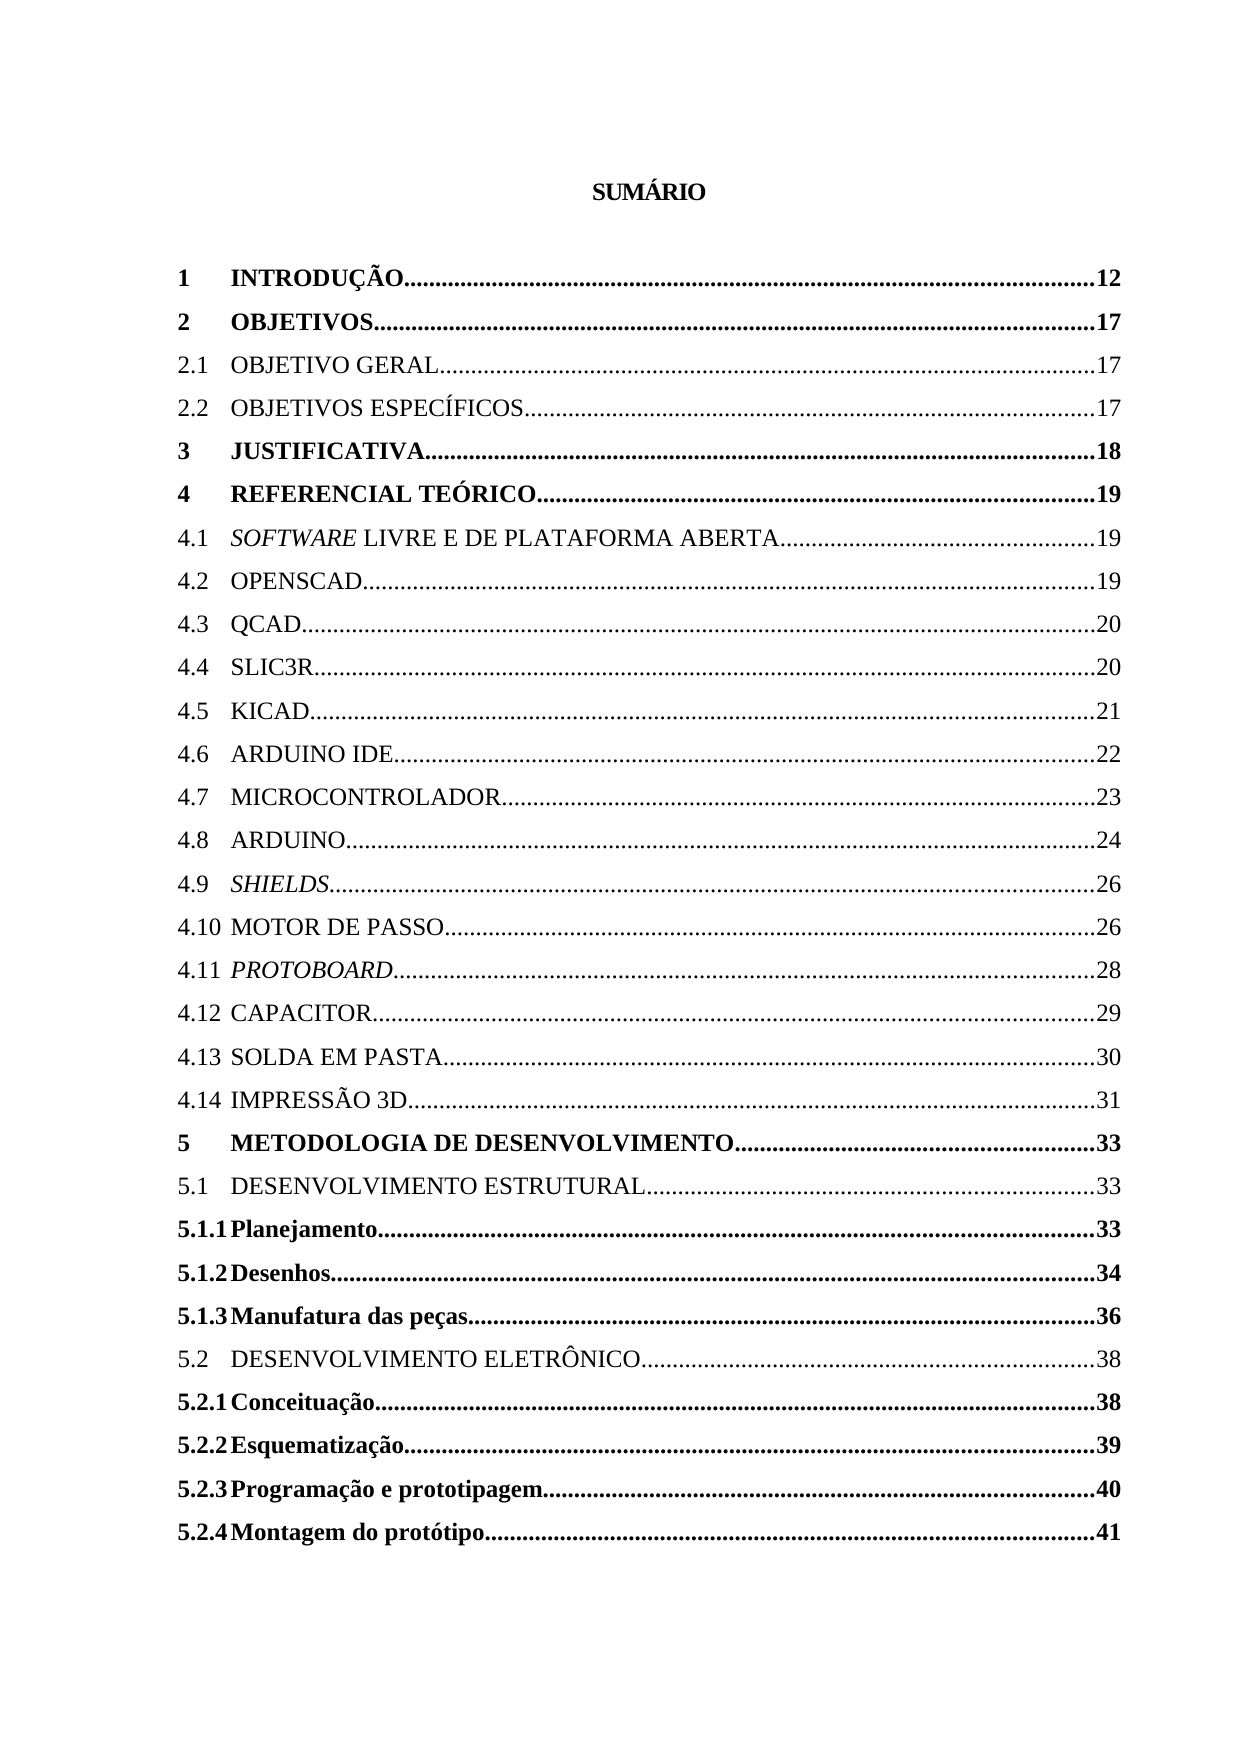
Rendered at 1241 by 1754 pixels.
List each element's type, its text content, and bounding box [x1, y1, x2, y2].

title SUMÁRIO [177, 177, 1122, 206]
text 5.2.2 Esquematização 39 [177, 1431, 1122, 1459]
text 5.1.3 Manufatura das peças 36 [177, 1301, 1122, 1330]
text 1 INTRODUÇÃO 12 [177, 263, 1122, 292]
text 5.2.4 Montagem do protótipo 41 [177, 1517, 1122, 1546]
text 4.1 SOFTWARE LIVRE E DE PLATAFORMA ABERTA 19 [177, 523, 1122, 552]
text 4.2 OPENSCAD 19 [177, 566, 1122, 595]
text 4.9 SHIELDS 26 [177, 869, 1122, 897]
text 4.11 PROTOBOARD 28 [177, 955, 1122, 984]
text 2.1 OBJETIVO GERAL 17 [177, 350, 1122, 379]
text 4.14 IMPRESSÃO 3D 31 [177, 1085, 1122, 1113]
text 5.1.2 Desenhos 34 [177, 1258, 1122, 1286]
text 4.12 CAPACITOR 29 [177, 998, 1122, 1027]
text 2 OBJETIVOS 17 [177, 307, 1122, 335]
text 5.2.1 Conceituação 38 [177, 1387, 1122, 1416]
text 5.2 DESENVOLVIMENTO ELETRÔNICO 38 [177, 1344, 1122, 1373]
text 4.10 MOTOR DE PASSO 26 [177, 912, 1122, 941]
text 4.6 Arduino IDE 22 [177, 739, 1122, 768]
text 4.7 MICROCONTROLADOR 23 [177, 782, 1122, 811]
text 4.4 SLIC3R 20 [177, 652, 1122, 681]
text 2.2 OBJETIVOS ESPECÍFICOS 17 [177, 393, 1122, 422]
text 5.1.1 Planejamento 33 [177, 1214, 1122, 1243]
text 3 JUSTIFICATIVA 18 [177, 436, 1122, 465]
text 4.3 QCAD 20 [177, 609, 1122, 638]
text 5.2.3 Programação e prototipagem 40 [177, 1474, 1122, 1503]
text 5 METODOLOGIA DE DESENVOLVIMENTO 33 [177, 1128, 1122, 1157]
text 4.13 SOLDA EM PASTA 30 [177, 1042, 1122, 1070]
text 4 Referencial teórico 19 [177, 479, 1122, 508]
text 4.5 KiCAD 21 [177, 696, 1122, 724]
text 4.8 ARDUINO 24 [177, 825, 1122, 854]
text 5.1 DESENVOLVIMENTO ESTRUTURAL 33 [177, 1171, 1122, 1200]
